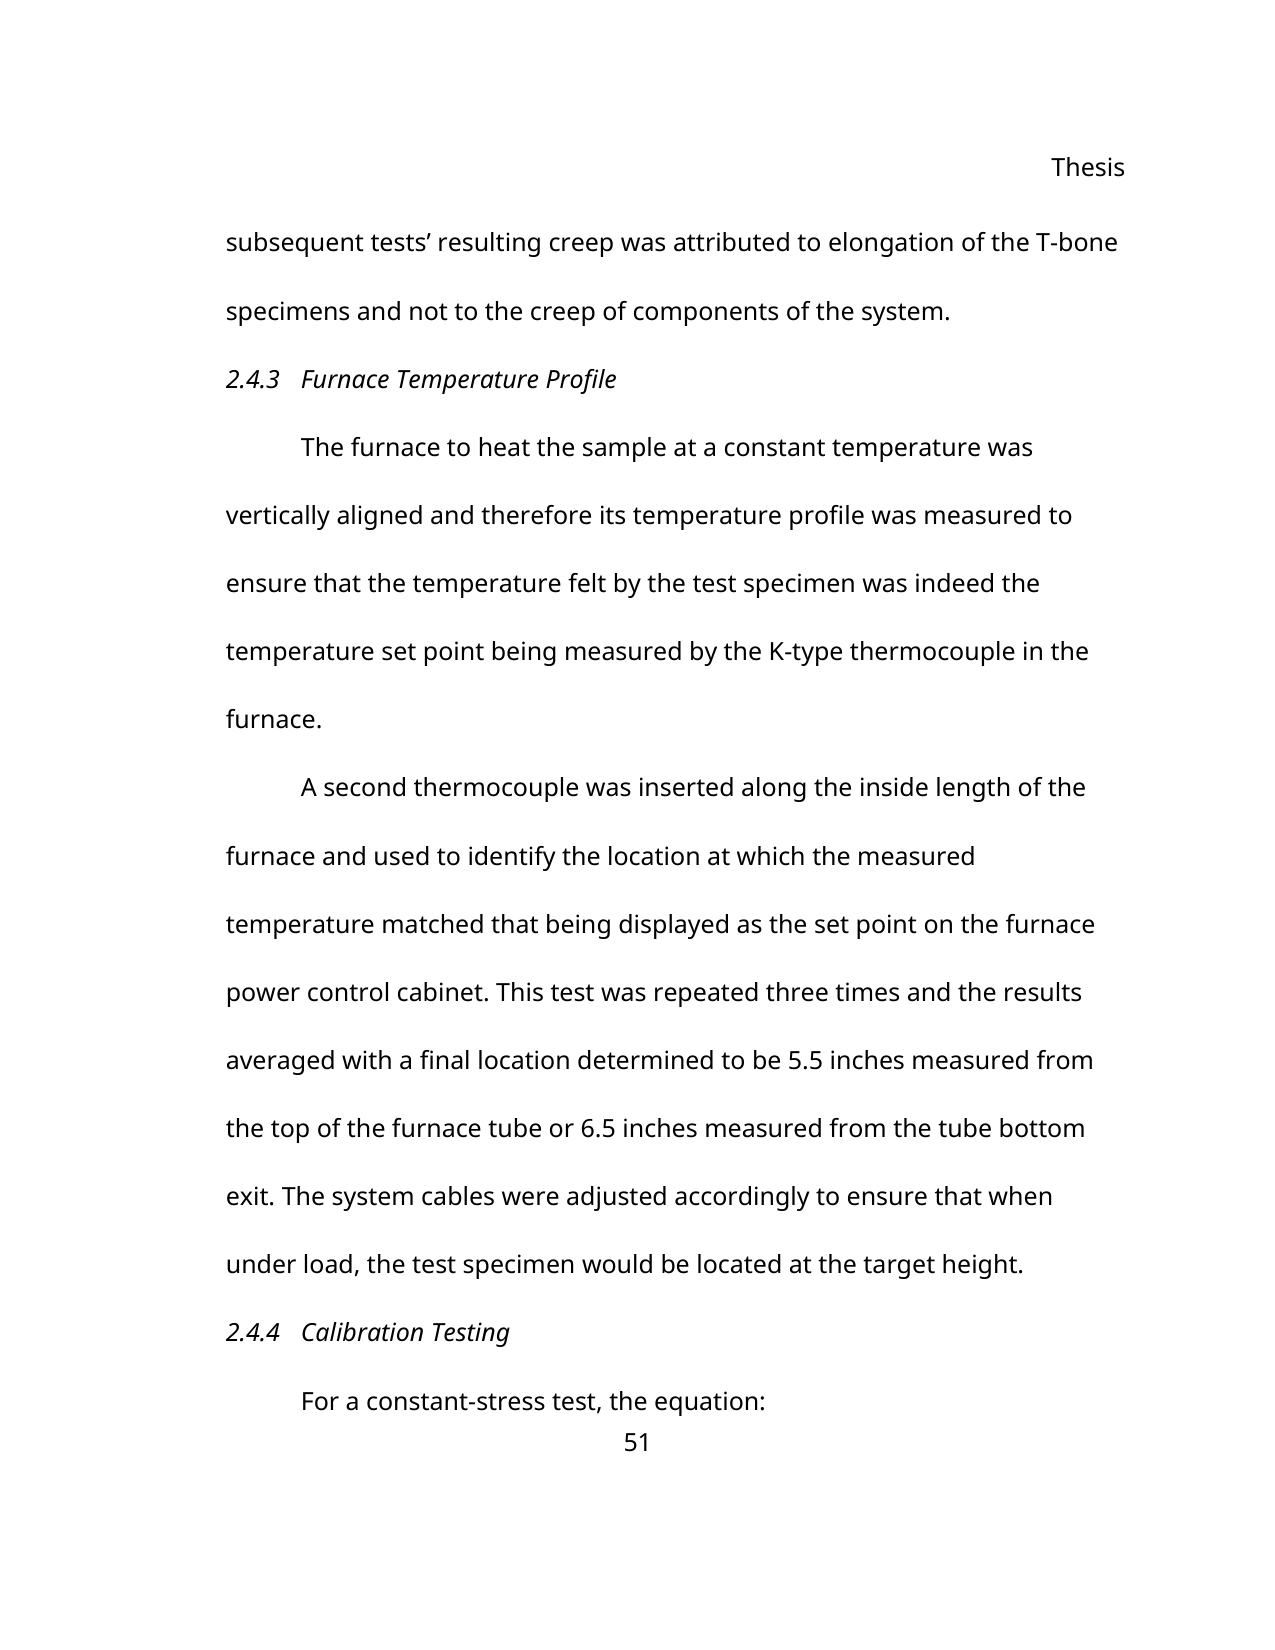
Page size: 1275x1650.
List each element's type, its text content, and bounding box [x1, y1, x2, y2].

text subsequent tests’ resulting creep was attributed to elongation of the T-bone specimens and not to the creep of components of the system. [224, 225, 1125, 327]
text 2.4.4 Calibration Testing [224, 1315, 1125, 1349]
text A second thermocouple was inserted along the inside length of the furnace and used to identify the location at which the measured temperature matched that being displayed as the set point on the furnace power control cabinet. This test was repeated three times and the results averaged with a final location determined to be 5.5 inches measured from the top of the furnace tube or 6.5 inches measured from the tube bottom exit. The system cables were adjusted accordingly to ensure that when under load, the test specimen would be located at the target height. [224, 770, 1125, 1281]
text For a constant-stress test, the equation: [224, 1383, 1125, 1417]
text The furnace to heat the sample at a constant temperature was vertically aligned and therefore its temperature profile was measured to ensure that the temperature felt by the test specimen was indeed the temperature set point being measured by the K-type thermocouple in the furnace. [224, 429, 1125, 736]
text 2.4.3 Furnace Temperature Profile [224, 361, 1125, 395]
